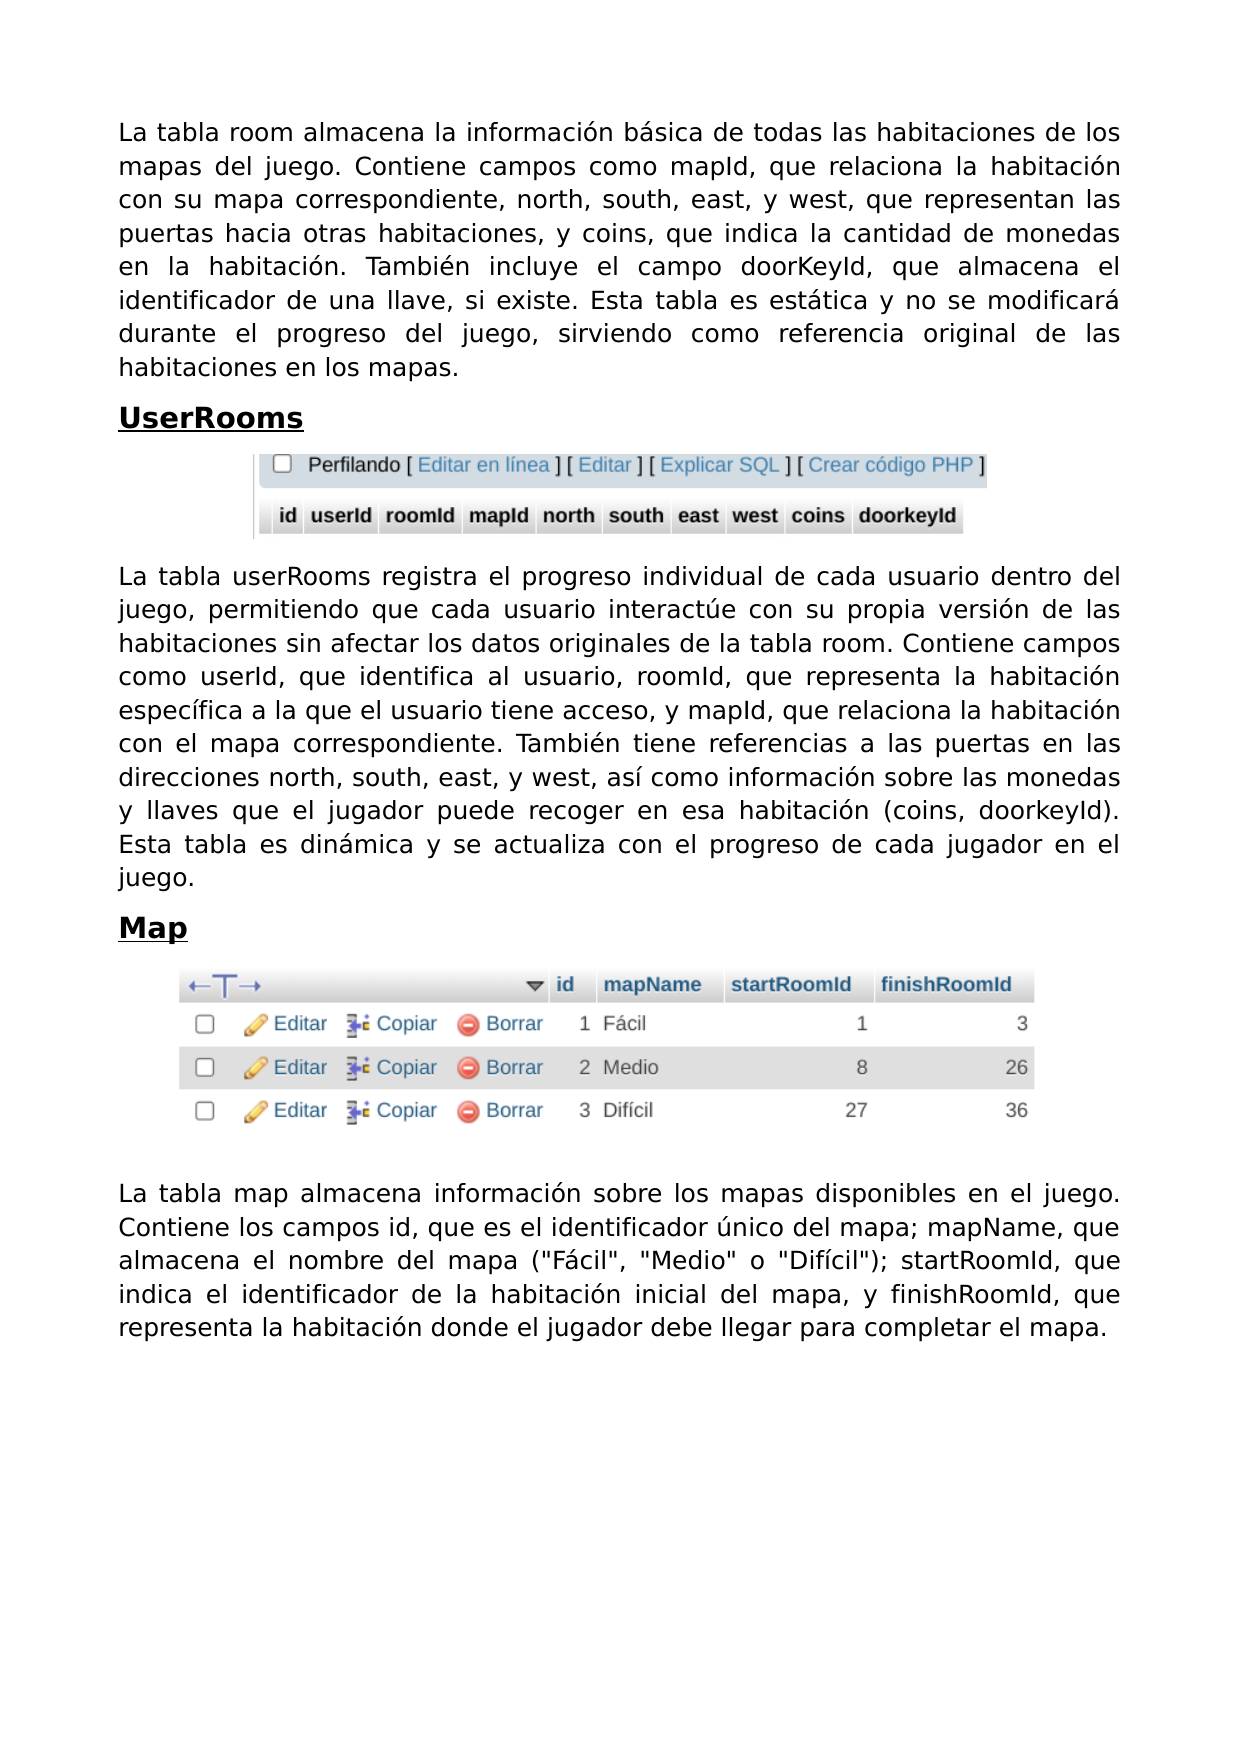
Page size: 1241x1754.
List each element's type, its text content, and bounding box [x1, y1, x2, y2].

text La tabla userRooms registra el progreso individual de cada usuario dentro del juego, permitiendo que cada usuario interactúe con su propia versión de las habitaciones sin afectar los datos originales de la tabla room. Contiene campos como userId, que identifica al usuario, roomId, que representa la habitación específica a la que el usuario tiene acceso, y mapId, que relaciona la habitación con el mapa correspondiente. También tiene referencias a las puertas en las direcciones north, south, east, y west, así como información sobre las monedas y llaves que el jugador puede recoger en esa habitación (coins, doorkeyId). Esta tabla es dinámica y se actualiza con el progreso de cada jugador en el juego. [118, 562, 1122, 893]
text UserRooms [118, 401, 1122, 435]
text Map [118, 912, 1122, 946]
text La tabla map almacena información sobre los mapas disponibles en el juego. Contiene los campos id, que es el identificador único del mapa; mapName, que almacena el nombre del mapa ("Fácil", "Medio" o "Difícil"); startRoomId, que indica el identificador de la habitación inicial del mapa, y finishRoomId, que representa la habitación donde el jugador debe llegar para completar el mapa. [118, 1179, 1122, 1343]
picture [178, 965, 1062, 1146]
text La tabla room almacena la información básica de todas las habitaciones de los mapas del juego. Contiene campos como mapId, que relaciona la habitación con su mapa correspondiente, north, south, east, y west, que representan las puertas hacia otras habitaciones, y coins, que indica la cantidad de monedas en la habitación. También incluye el campo doorKeyId, que almacena el identificador de una llave, si existe. Esta tabla es estática y no se modificará durante el progreso del juego, sirviendo como referencia original de las habitaciones en los mapas. [118, 118, 1122, 382]
picture [253, 454, 987, 539]
